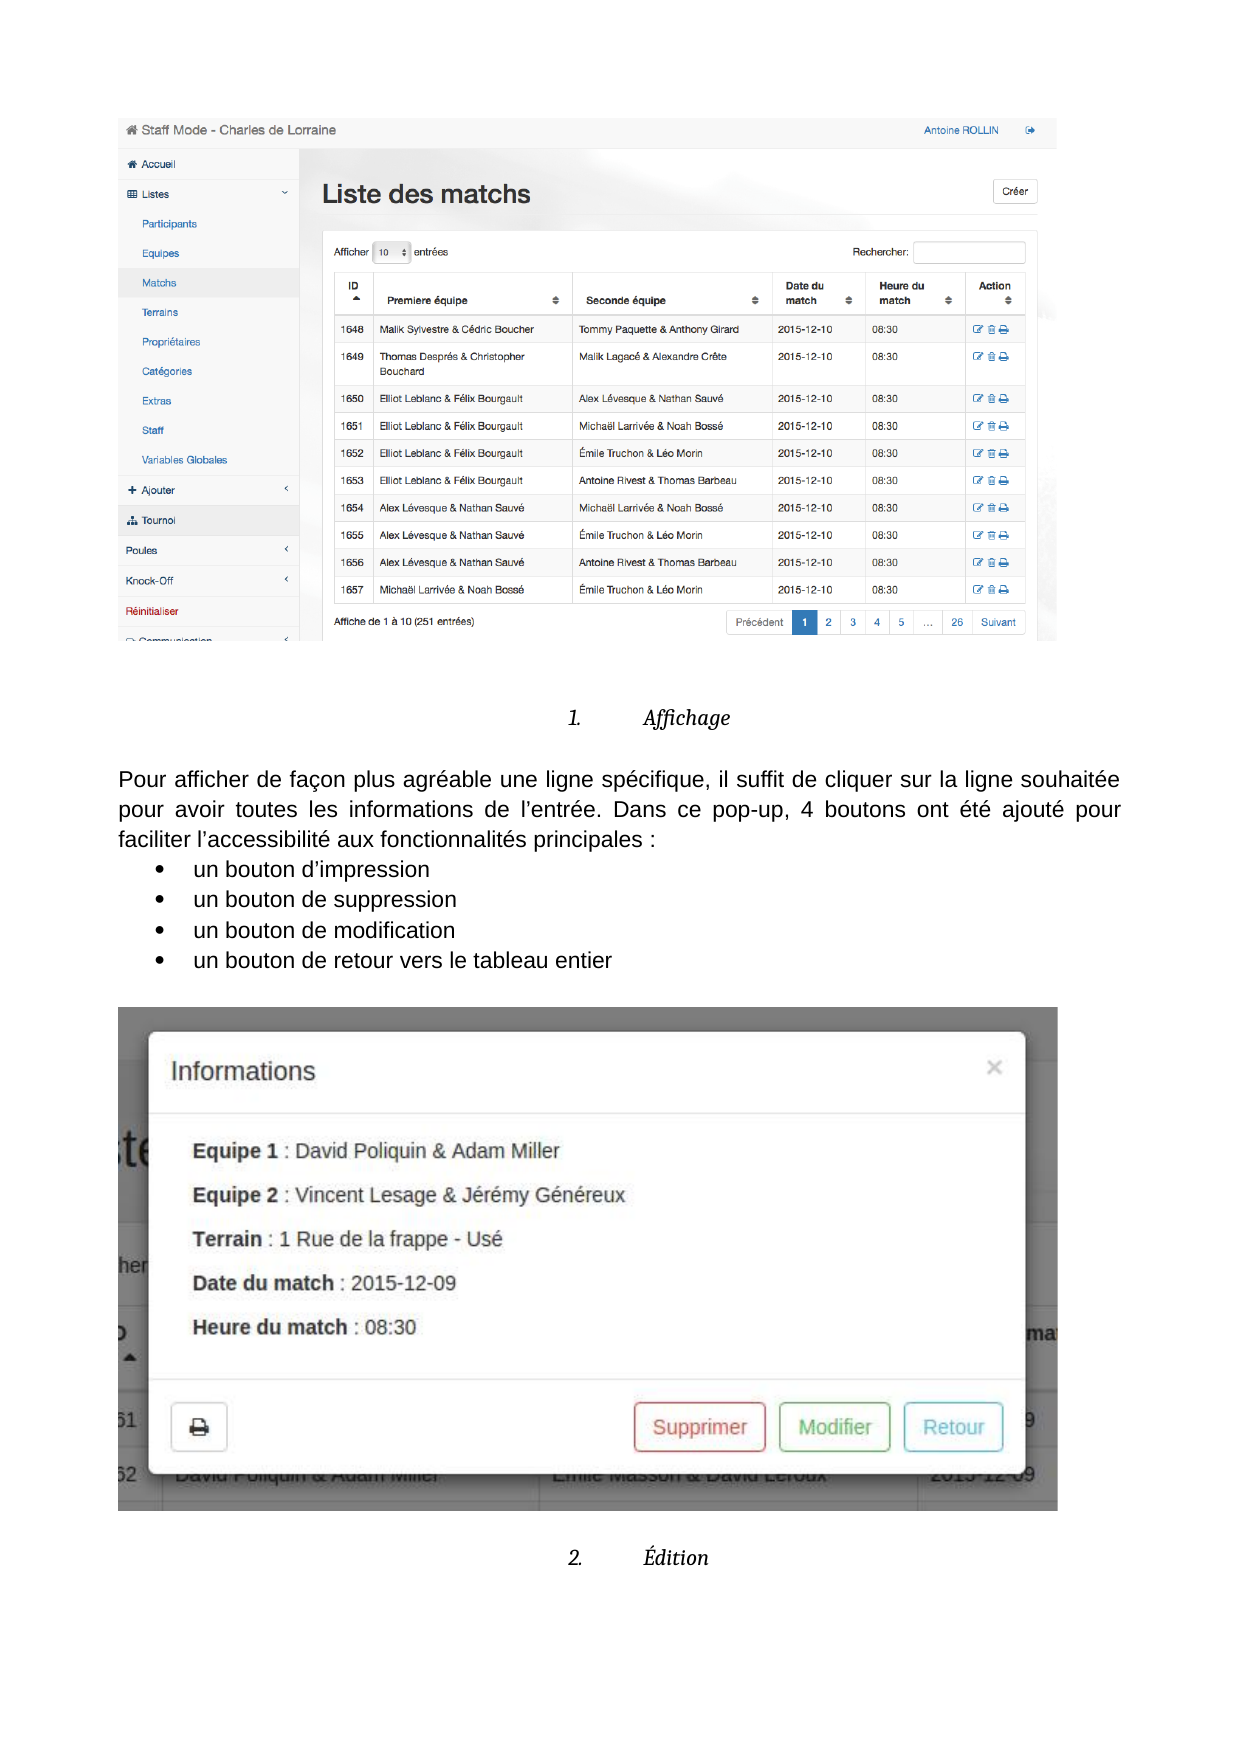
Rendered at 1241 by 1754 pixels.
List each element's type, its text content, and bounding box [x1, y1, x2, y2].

subtitle Affichage [381, 705, 1122, 731]
text Pour afficher de façon plus agréable une ligne spécifique, il suffit de cliquer sur la ligne souhaitée pour avoir toutes les informations de l’entrée. Dans ce pop-up, 4 boutons ont été ajouté pour faciliter l’accessibilité aux fonctionnalités principales : [118, 766, 1122, 852]
list un bouton d’impression [156, 856, 1122, 882]
list un bouton de modification [156, 917, 1122, 943]
list un bouton de retour vers le tableau entier [156, 947, 1122, 973]
subtitle Édition [381, 1545, 1122, 1571]
picture [118, 1007, 1058, 1511]
list un bouton de suppression [156, 886, 1122, 913]
picture [118, 118, 1057, 641]
